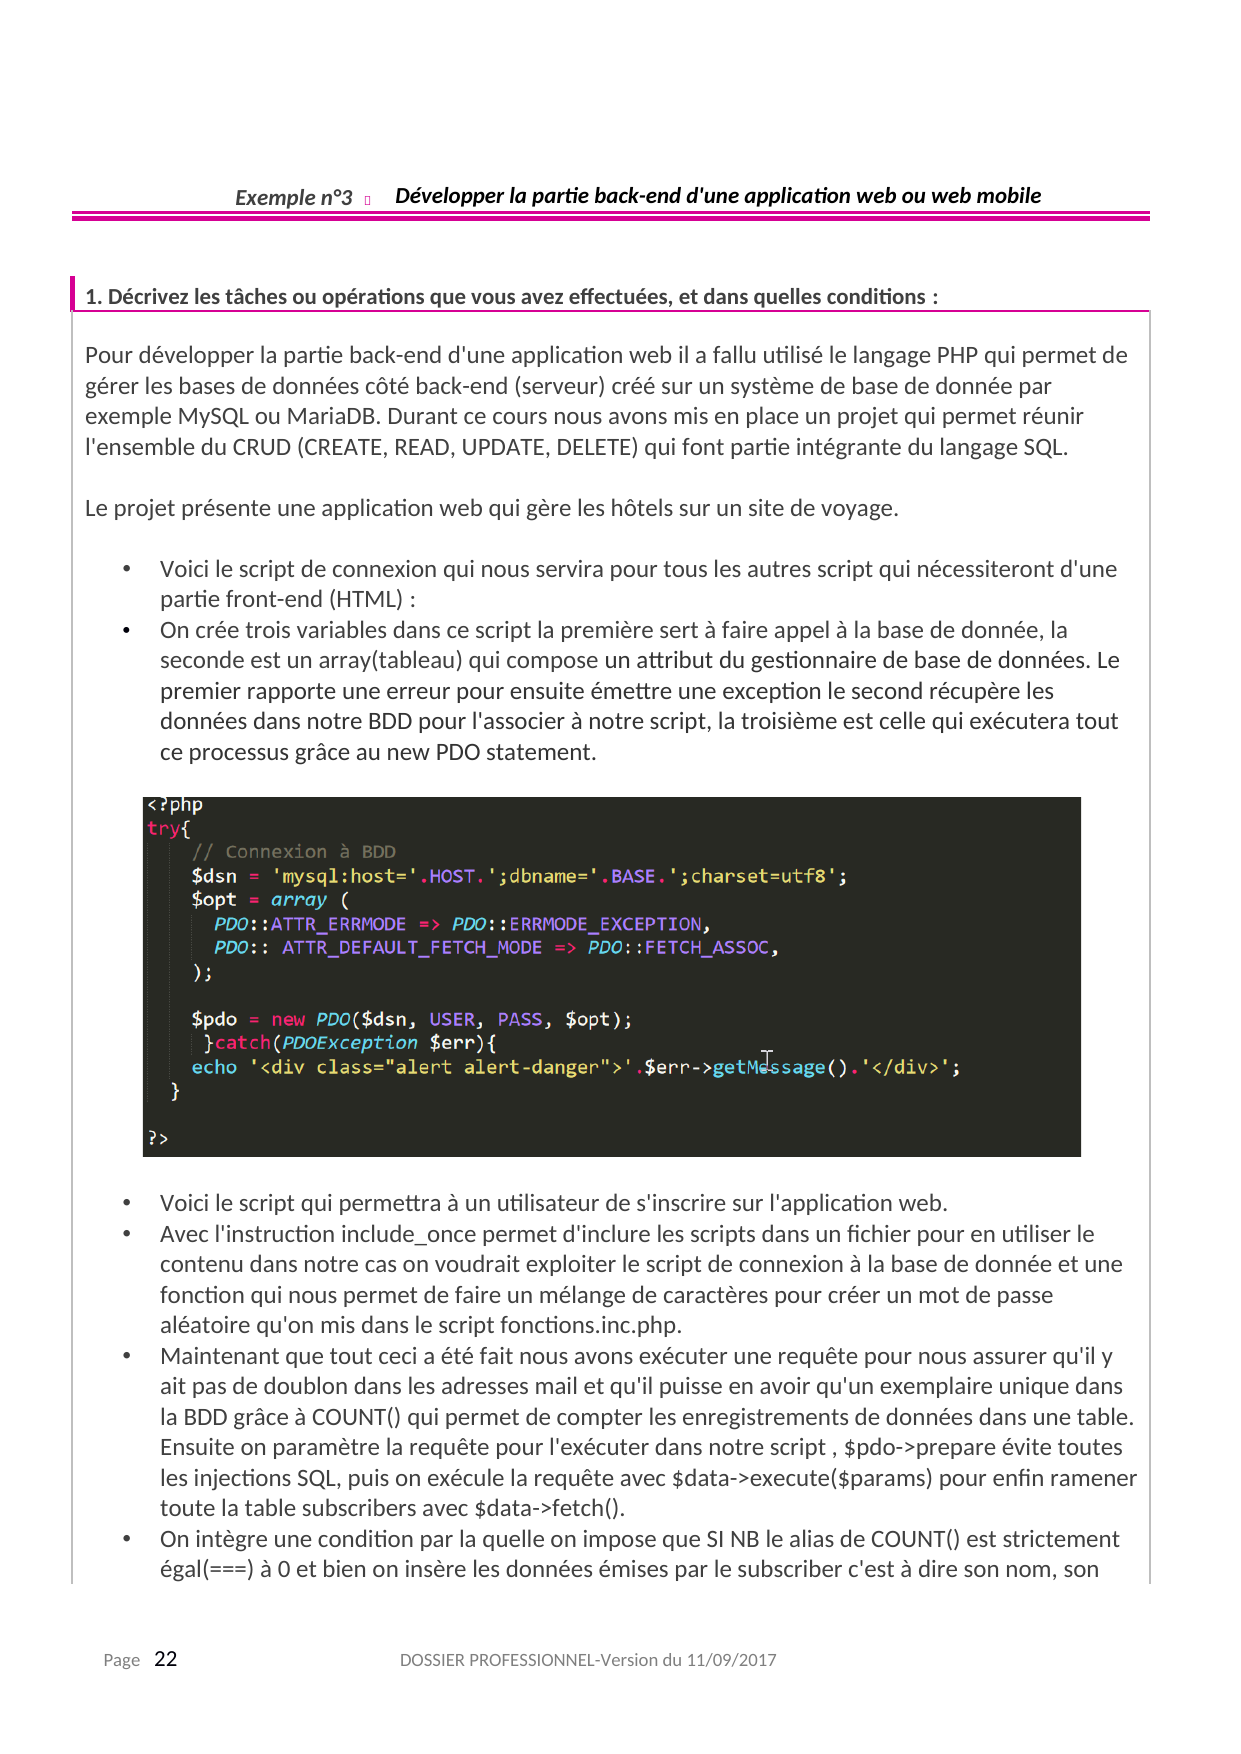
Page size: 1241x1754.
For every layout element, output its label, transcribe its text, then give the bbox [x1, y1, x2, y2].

table_header Exemple n°3  [72, 163, 382, 211]
table_cell 1. Décrivez les tâches ou opérations que vous avez effectuées, et dans quelles conditions : [75, 276, 1150, 310]
table_cell [72, 255, 1150, 276]
table_cell Pour développer la partie back-end d'une application web il a fallu utilisé le langage PHP qui permet de gérer les bases de données côté back-end (serveur) créé sur un système de base de donnée par exemple MySQL ou MariaDB. Durant ce cours nous avons mis en place un projet qui permet réunir l'ensemble du CRUD (CREATE, READ, UPDATE, DELETE) qui font partie intégrante du langage SQL. Le projet présente une application web qui gère les hôtels sur un site de voyage. Voici le script de connexion qui nous servira pour tous les autres script qui nécessiteront d'une partie front-end (HTML) : On crée trois variables dans ce script la première sert à faire appel à la base de donnée, la seconde est un array(tableau) qui compose un attribut du gestionnaire de base de données. Le premier rapporte une erreur pour ensuite émettre une exception le second récupère les données dans notre BDD pour l'associer à notre script, la troisième est celle qui exécutera tout ce processus grâce au new PDO statement. Voici le script qui permettra à un utilisateur de s'inscrire sur l'application web. Avec l'instruction include_once permet d'inclure les scripts dans un fichier pour en utiliser le contenu dans notre cas on voudrait exploiter le script de connexion à la base de donnée et une fonction qui nous permet de faire un mélange de caractères pour créer un mot de passe aléatoire qu'on mis dans le script fonctions.inc.php. Maintenant que tout ceci a été fait nous avons exécuter une requête pour nous assurer qu'il y ait pas de doublon dans les adresses mail et qu'il puisse en avoir qu'un exemplaire unique dans la BDD grâce à COUNT() qui permet de compter les enregistrements de données dans une table. Ensuite on paramètre la requête pour l'exécuter dans notre script , $pdo->prepare évite toutes les injections SQL, puis on exécule la requête avec $data->execute($params) pour enfin ramener toute la table subscribers avec $data->fetch(). On intègre une condition par la quelle on impose que SI NB le alias de COUNT() est strictement égal(===) à 0 et bien on insère les données émises par le subscriber c'est à dire son nom, son mail, sa date de naissance, son sexe, la newsletter et son mot de passe. Cette seconde partie du script quant à elle va mettre en rôle la fonction qu'on a importé depuis le ficher fonction.inc.php qui permet donc de générer un mot de passe aléatoire qui a comme argument len=8 c'est à dire que la variable len égale 8 et grâce à la méthode str_shuffle qui mélangera les caractères entrés dans une variable nommée $dico pour ensuite nous sortir 8 caractères. Avec la variable $hash on crypte le mot de passe générer automatiquement par la fonction get_password qu'on enverra par mail, ensuite nous avons $params qui va sécuriser les valeurs de la table subscribers contre les injections HTML/JavaScript grâce à la fonction htmlspecialchars pour enfin faire en sorte que les données s’exécute dans $params. Pour finir on écrit les phrases que recevra dans son mail le subscriber après avoir confirmé son inscription à notre site. Voici le script pour la connexion on fait le include_once pour ce connecter à la BDD, crée une session ou restaure celle trouvée sur le serveur, via l'identifiant de session passé dans une requête GET, POST ou par un cookie avec session_start, puis on passe ne condition les mails, mots de passe et captcha pour que ce soit les pré-requis pour la mise en connexion vers la page, ensuite on fait la requête en faisant appel aux colonnes nécessaires pour l'authentification (mail et pass) pour enfin dans une dernière condition on restaure la session pour entrer les conditions. [73, 333, 1149, 1584]
table_header Développer la partie back-end d'une application web ou web mobile [382, 163, 1150, 211]
table_cell [72, 221, 1150, 255]
picture [142, 797, 1082, 1157]
table_cell [73, 312, 1149, 333]
